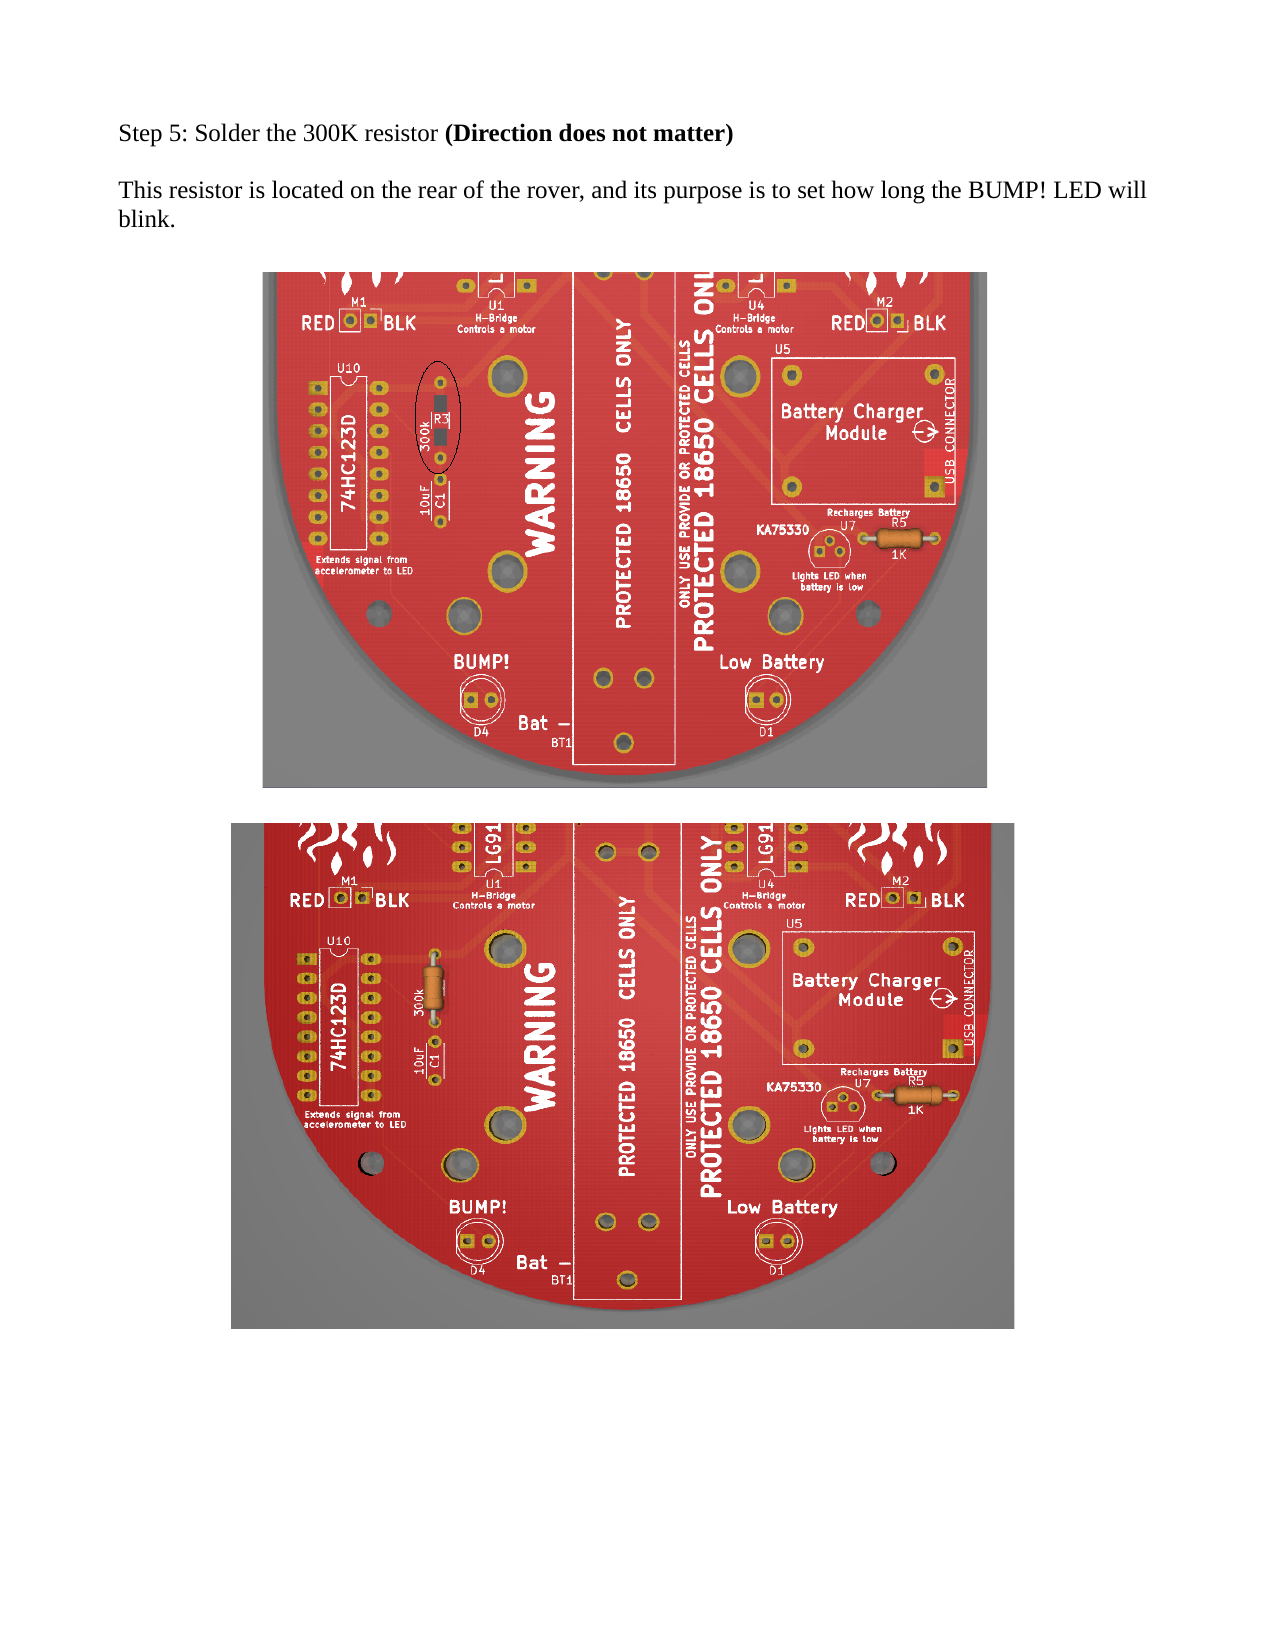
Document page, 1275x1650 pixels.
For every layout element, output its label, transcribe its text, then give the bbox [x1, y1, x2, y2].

picture [262, 272, 988, 788]
text This resistor is located on the rear of the rover, and its purpose is to set how long the BUMP! LED will blink. [118, 176, 1157, 233]
picture [231, 823, 1015, 1329]
text Step 5: Solder the 300K resistor (Direction does not matter) [118, 118, 1157, 147]
